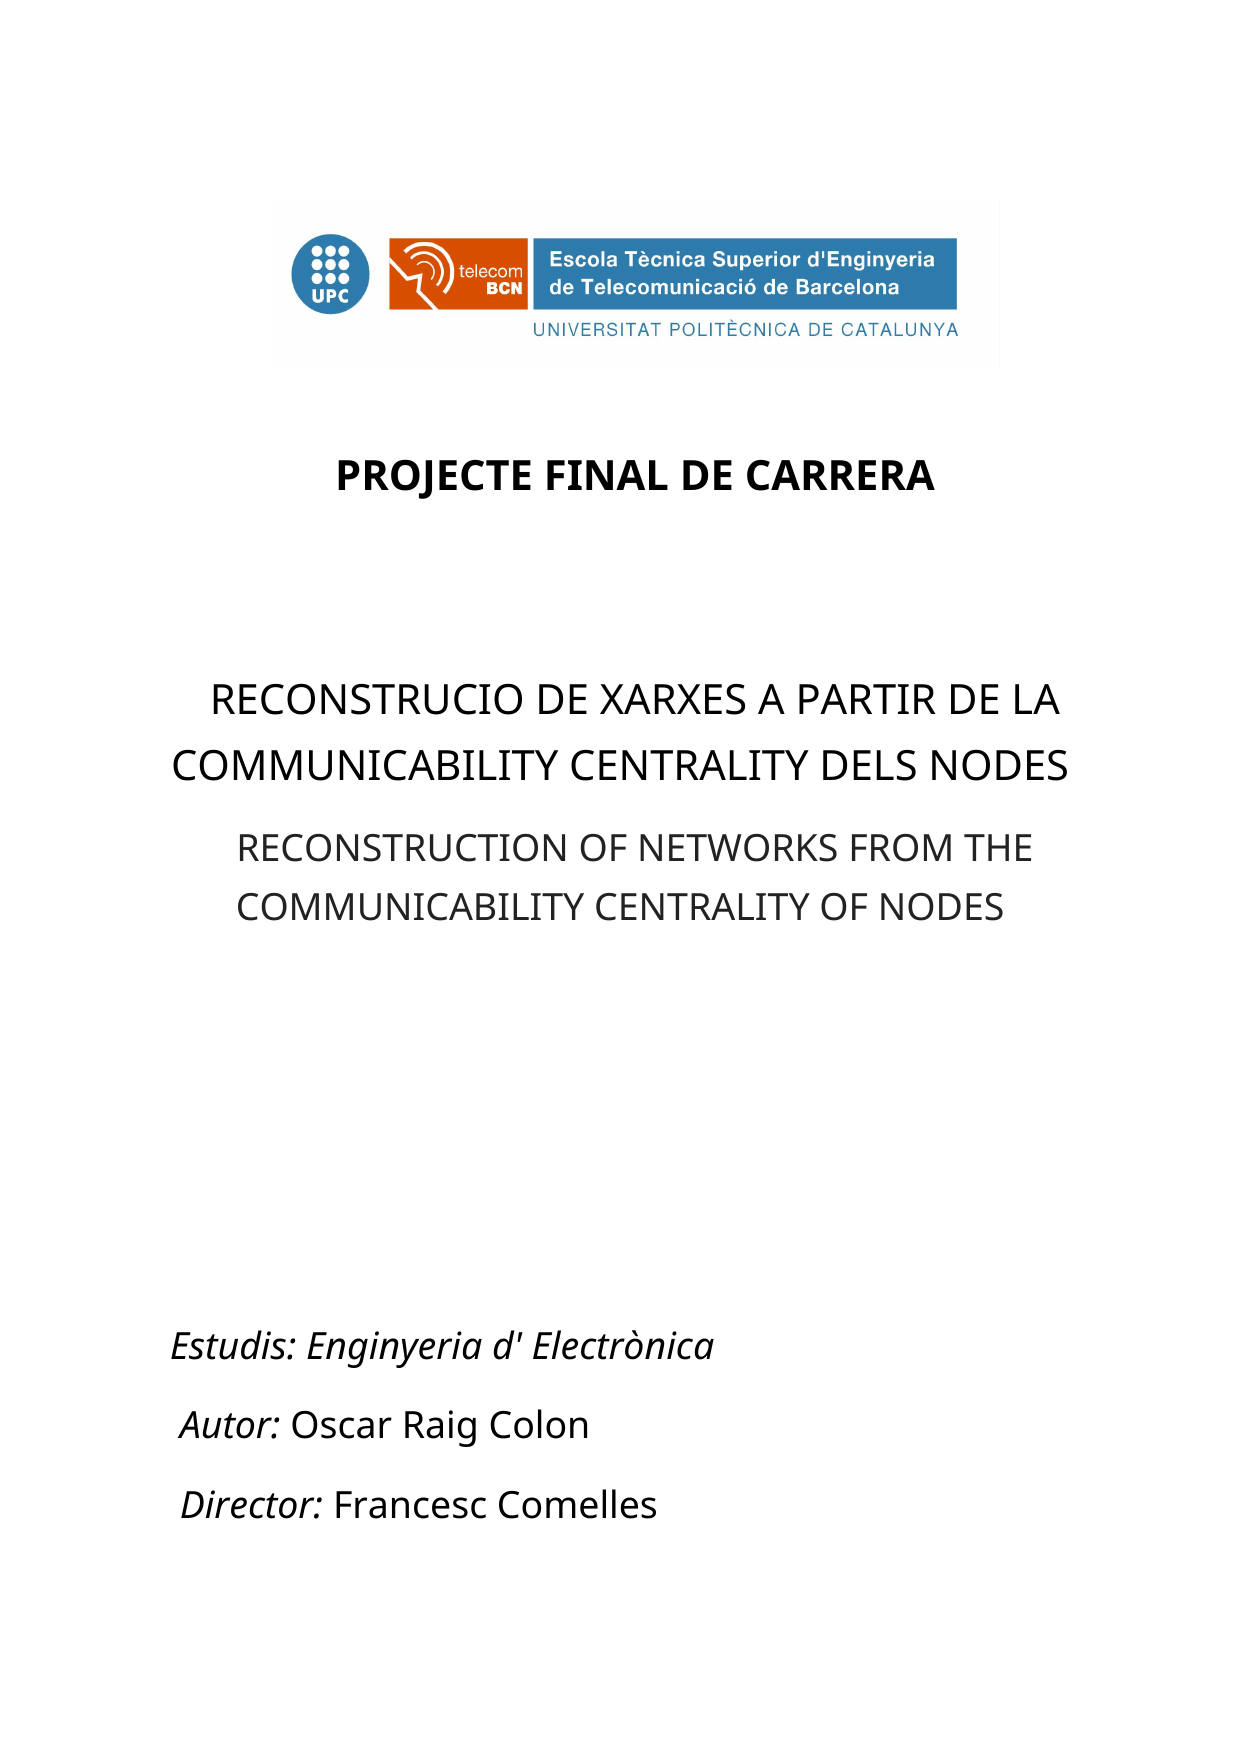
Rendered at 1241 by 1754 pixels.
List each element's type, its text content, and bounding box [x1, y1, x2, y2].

text Director: Francesc Comelles [150, 1478, 1090, 1529]
text RECONSTRUCTION OF NETWORKS FROM THE COMMUNICABILITY CENTRALITY OF NODES [150, 821, 1090, 931]
title RECONSTRUCIO DE XARXES A PARTIR DE LA COMMUNICABILITY CENTRALITY DELS NODES [150, 670, 1090, 792]
text PROJECTE FINAL DE CARRERA [150, 446, 1090, 502]
picture [270, 200, 1000, 367]
text Autor: Oscar Raig Colon [150, 1399, 1090, 1450]
text Estudis: Enginyeria d' Electrònica [150, 1319, 1090, 1370]
